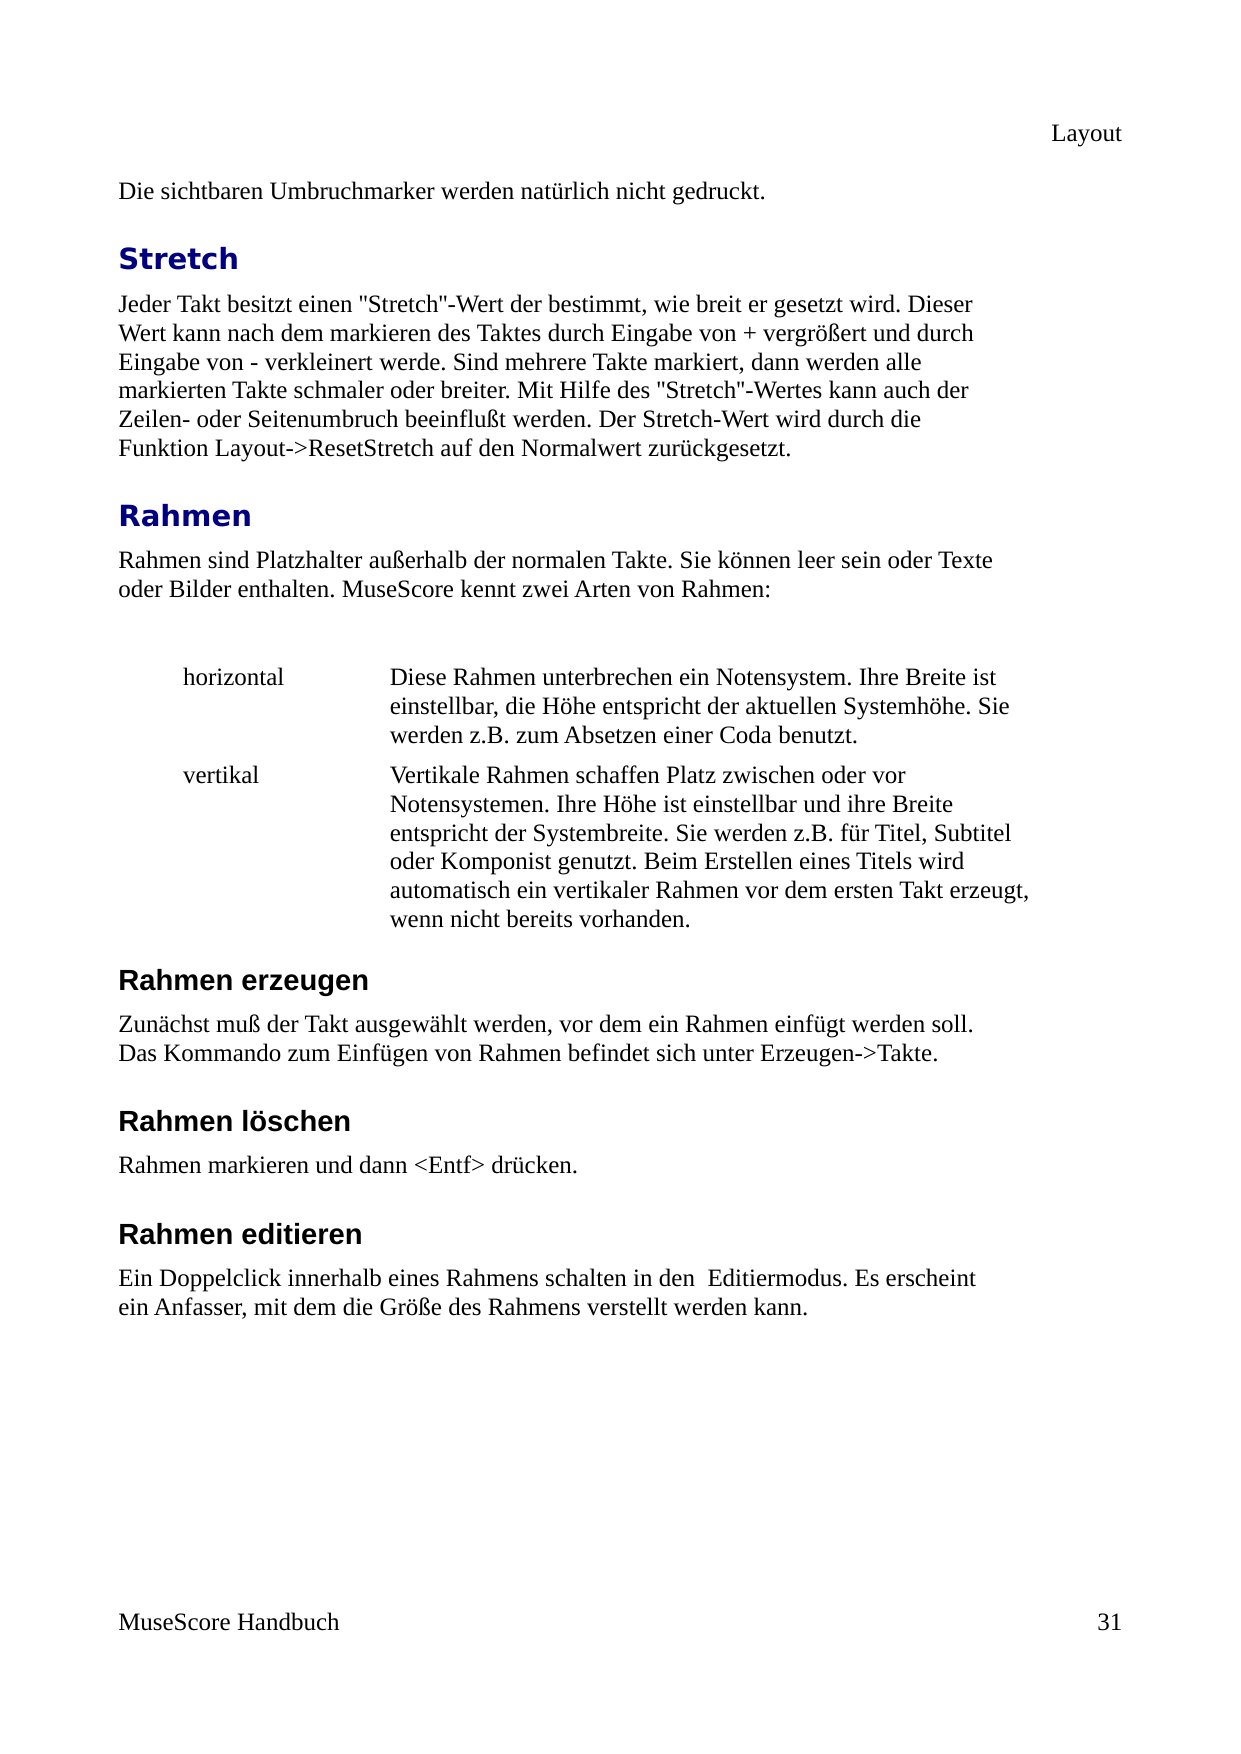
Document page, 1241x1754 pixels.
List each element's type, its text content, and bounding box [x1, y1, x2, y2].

text Rahmen markieren und dann <Entf> drücken. [118, 1151, 1004, 1179]
subtitle Rahmen löschen [118, 1104, 1122, 1138]
table_header horizontal [177, 657, 384, 754]
text Zunächst muß der Takt ausgewählt werden, vor dem ein Rahmen einfügt werden soll. Das Kommando zum Einfügen von Rahmen befindet sich unter Erzeugen->Takte. [118, 1009, 1004, 1067]
text Die sichtbaren Umbruchmarker werden natürlich nicht gedruckt. [118, 176, 1004, 205]
subtitle Rahmen erzeugen [118, 963, 1122, 997]
subtitle Rahmen editieren [118, 1217, 1122, 1250]
text Rahmen sind Platzhalter außerhalb der normalen Takte. Sie können leer sein oder Texte oder Bilder enthalten. MuseScore kennt zwei Arten von Rahmen: [118, 546, 1004, 603]
table_cell vertikal [177, 755, 384, 938]
subtitle Stretch [118, 243, 1122, 277]
table_header Diese Rahmen unterbrechen ein Notensystem. Ihre Breite ist einstellbar, die Höhe entspricht der aktuellen Systemhöhe. Sie werden z.B. zum Absetzen einer Coda benutzt. [384, 657, 1063, 754]
text Ein Doppelclick innerhalb eines Rahmens schalten in den Editiermodus. Es erscheint ein Anfasser, mit dem die Größe des Rahmens verstellt werden kann. [118, 1263, 1004, 1320]
table_cell Vertikale Rahmen schaffen Platz zwischen oder vor Notensystemen. Ihre Höhe ist einstellbar und ihre Breite entspricht der Systembreite. Sie werden z.B. für Titel, Subtitel oder Komponist genutzt. Beim Erstellen eines Titels wird automatisch ein vertikaler Rahmen vor dem ersten Takt erzeugt, wenn nicht bereits vorhanden. [384, 755, 1063, 938]
subtitle Rahmen [118, 499, 1122, 533]
text Jeder Takt besitzt einen ''Stretch''-Wert der bestimmt, wie breit er gesetzt wird. Dieser Wert kann nach dem markieren des Taktes durch Eingabe von + vergrößert und durch Eingabe von - verkleinert werde. Sind mehrere Takte markiert, dann werden alle markierten Takte schmaler oder breiter. Mit Hilfe des ''Stretch''-Wertes kann auch der Zeilen- oder Seitenumbruch beeinflußt werden. Der Stretch-Wert wird durch die Funktion Layout->ResetStretch auf den Normalwert zurückgesetzt. [118, 289, 1004, 462]
